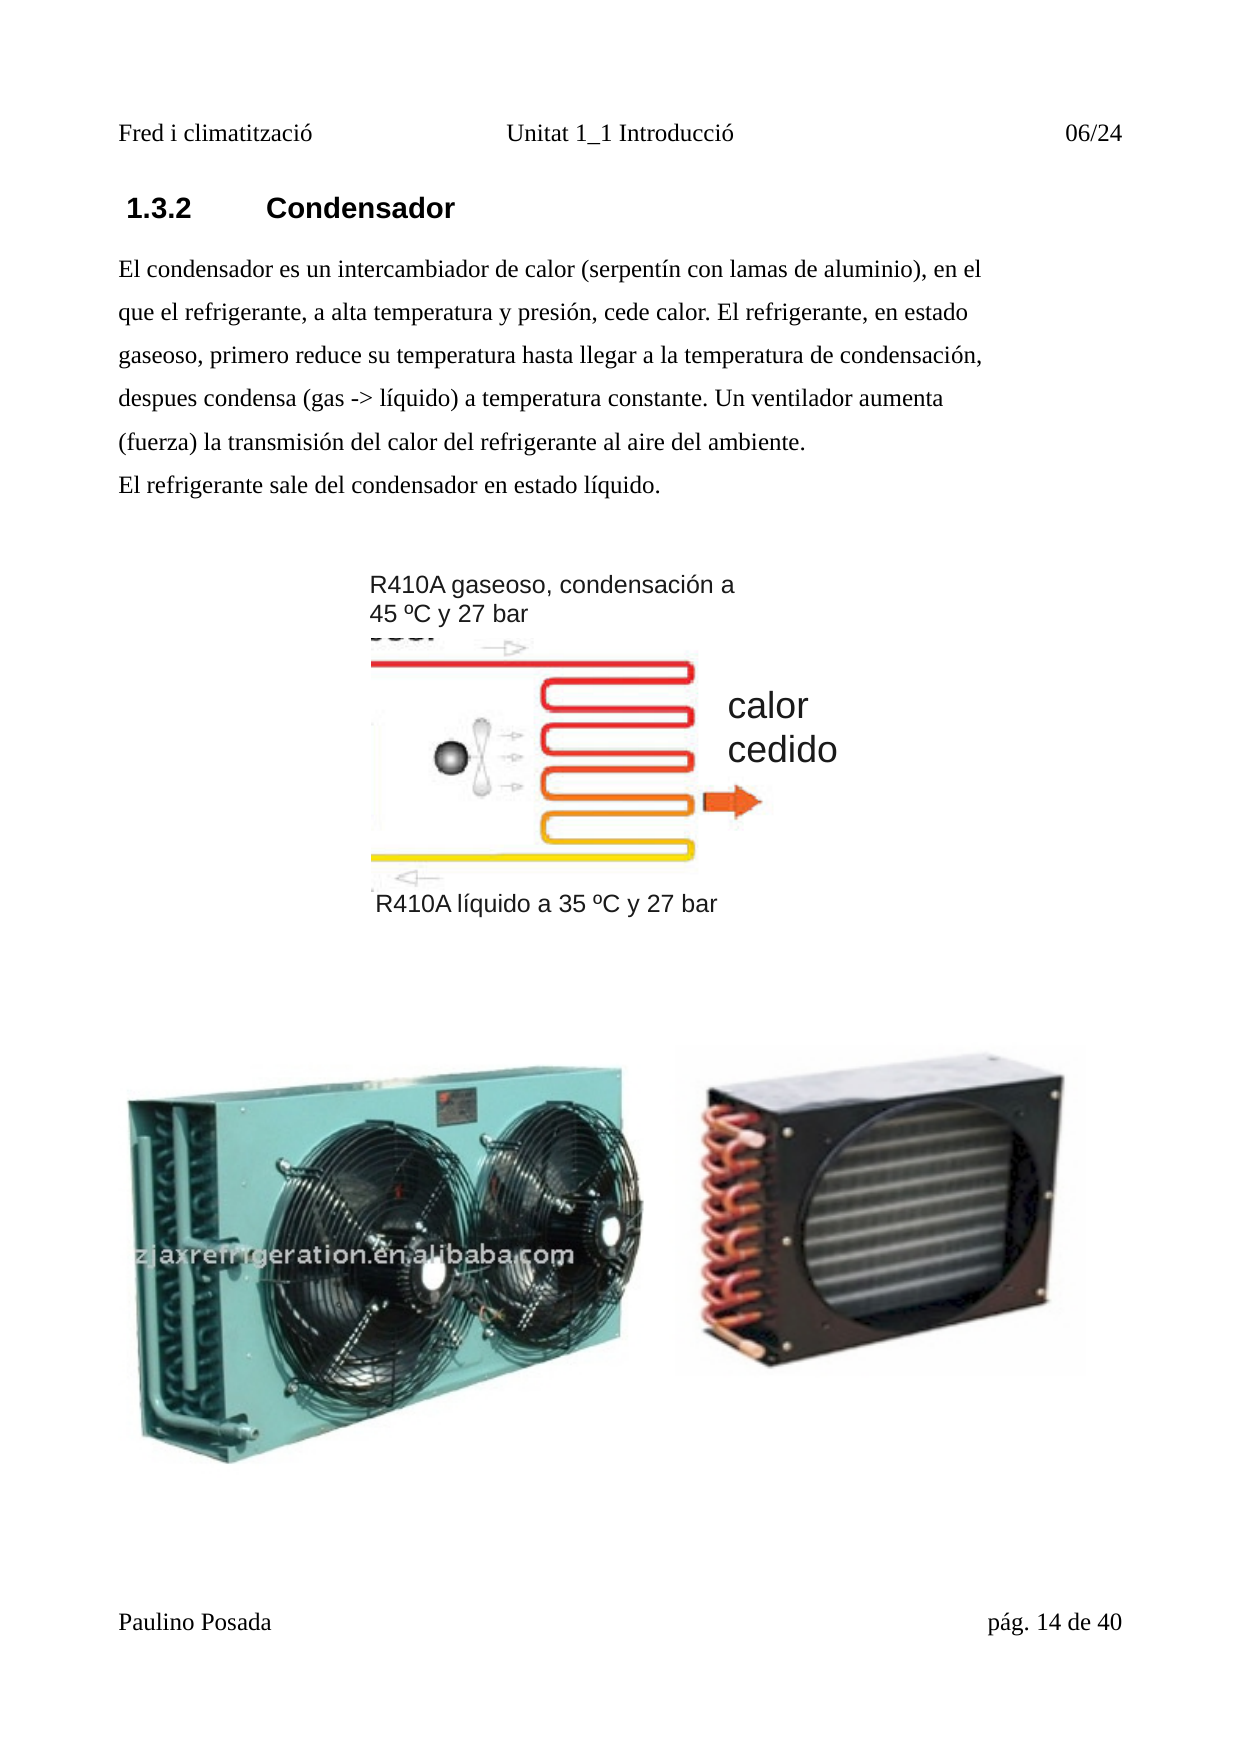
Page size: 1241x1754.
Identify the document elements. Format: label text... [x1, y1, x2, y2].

text gaseoso, primero reduce su temperatura hasta llegar a la temperatura de condensación, [118, 340, 1122, 369]
text que el refrigerante, a alta temperatura y presión, cede calor. El refrigerante, en estado [118, 297, 1122, 326]
picture [371, 638, 780, 892]
picture [669, 1042, 1098, 1388]
text El condensador es un intercambiador de calor (serpentín con lamas de aluminio), en el [118, 254, 1122, 283]
subtitle Condensador [118, 191, 1122, 225]
picture [118, 1062, 658, 1478]
text (fuerza) la transmisión del calor del refrigerante al aire del ambiente. [118, 427, 1122, 455]
text El refrigerante sale del condensador en estado líquido. [118, 470, 1122, 498]
text despues condensa (gas -> líquido) a temperatura constante. Un ventilador aumenta [118, 383, 1122, 412]
